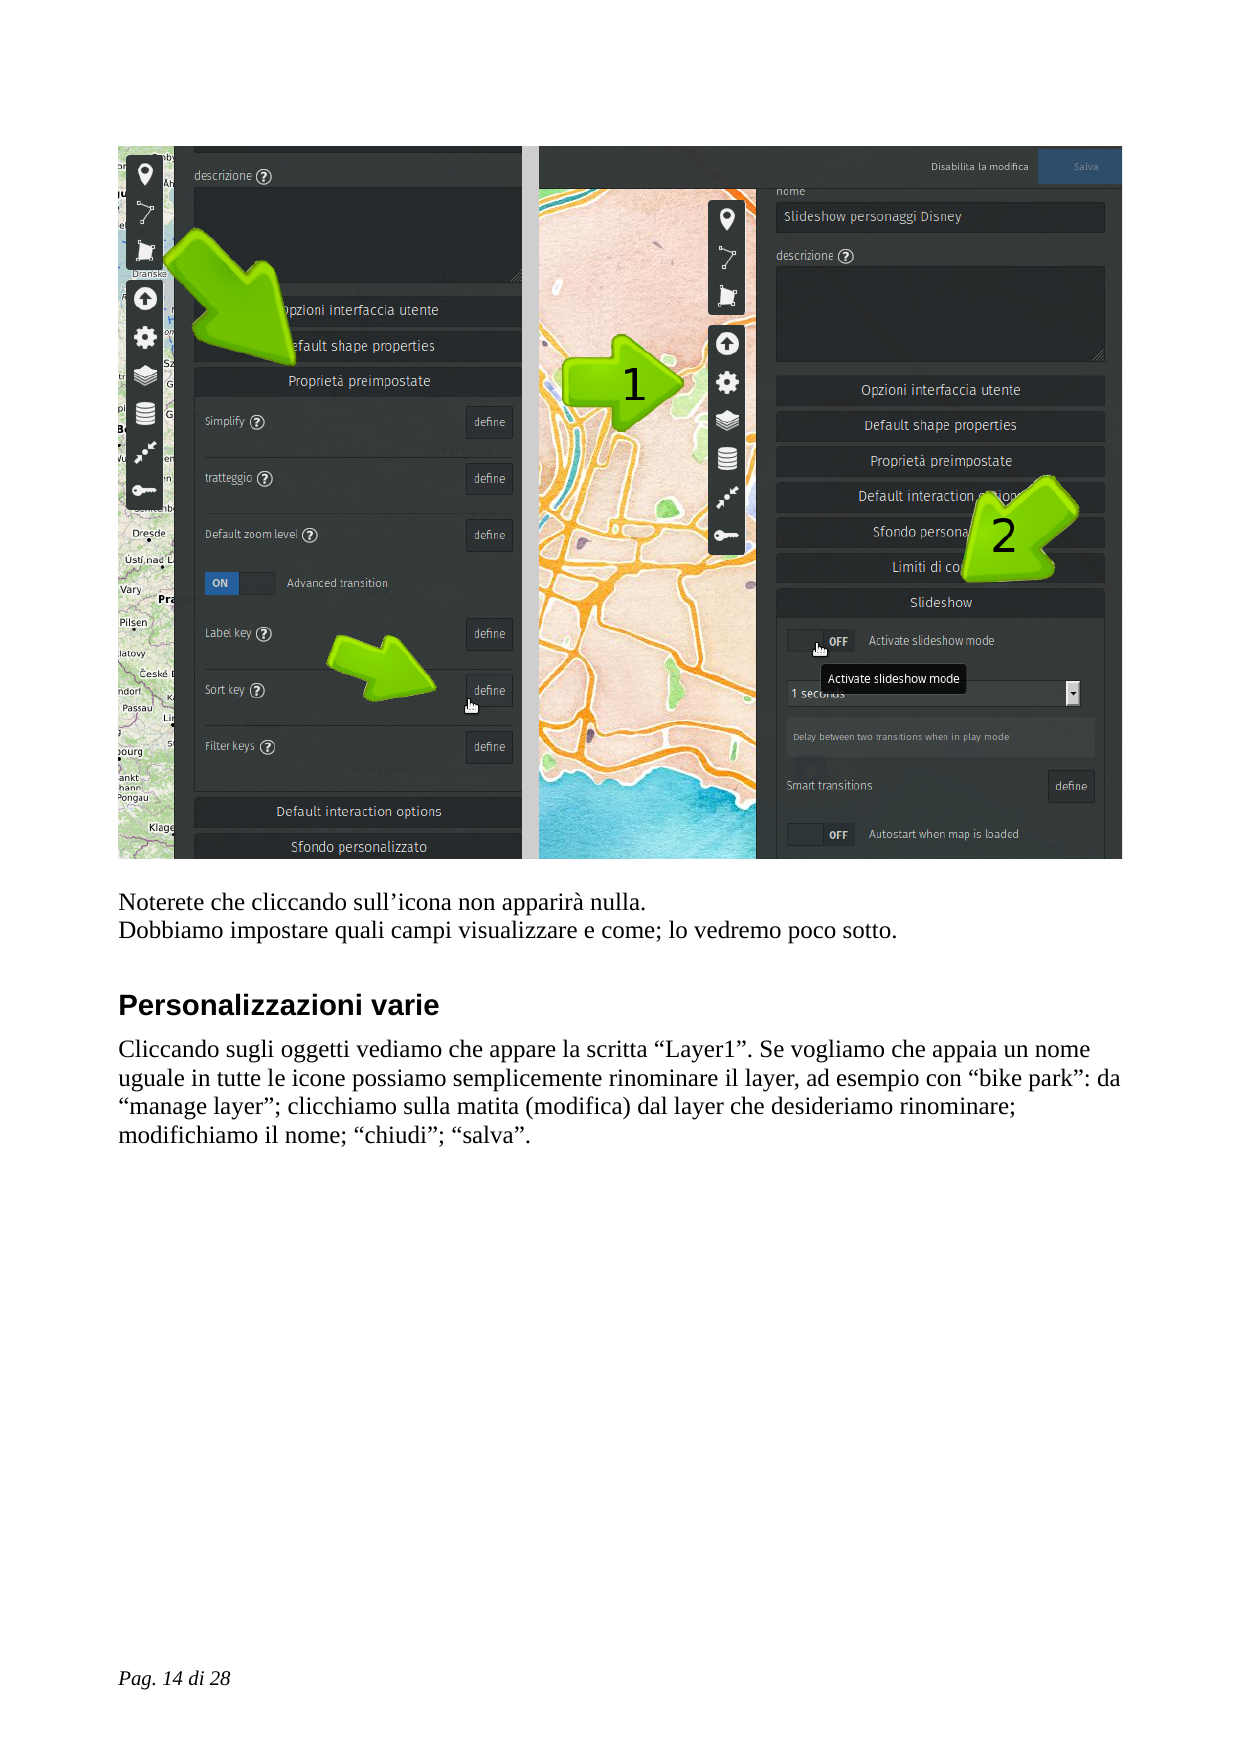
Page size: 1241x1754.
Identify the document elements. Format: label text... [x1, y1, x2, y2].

picture [118, 146, 1123, 859]
text Noterete che cliccando sull’icona non apparirà nulla. [118, 887, 1122, 916]
text Dobbiamo impostare quali campi visualizzare e come; lo vedremo poco sotto. [118, 916, 1122, 944]
text Cliccando sugli oggetti vediamo che appare la scritta “Layer1”. Se vogliamo che appaia un nome uguale in tutte le icone possiamo semplicemente rinominare il layer, ad esempio con “bike park”: da “manage layer”; clicchiamo sulla matita (modifica) dal layer che desideriamo rinominare; modifichiamo il nome; “chiudi”; “salva”. [118, 1034, 1122, 1149]
subtitle Personalizzazioni varie [118, 988, 1122, 1021]
